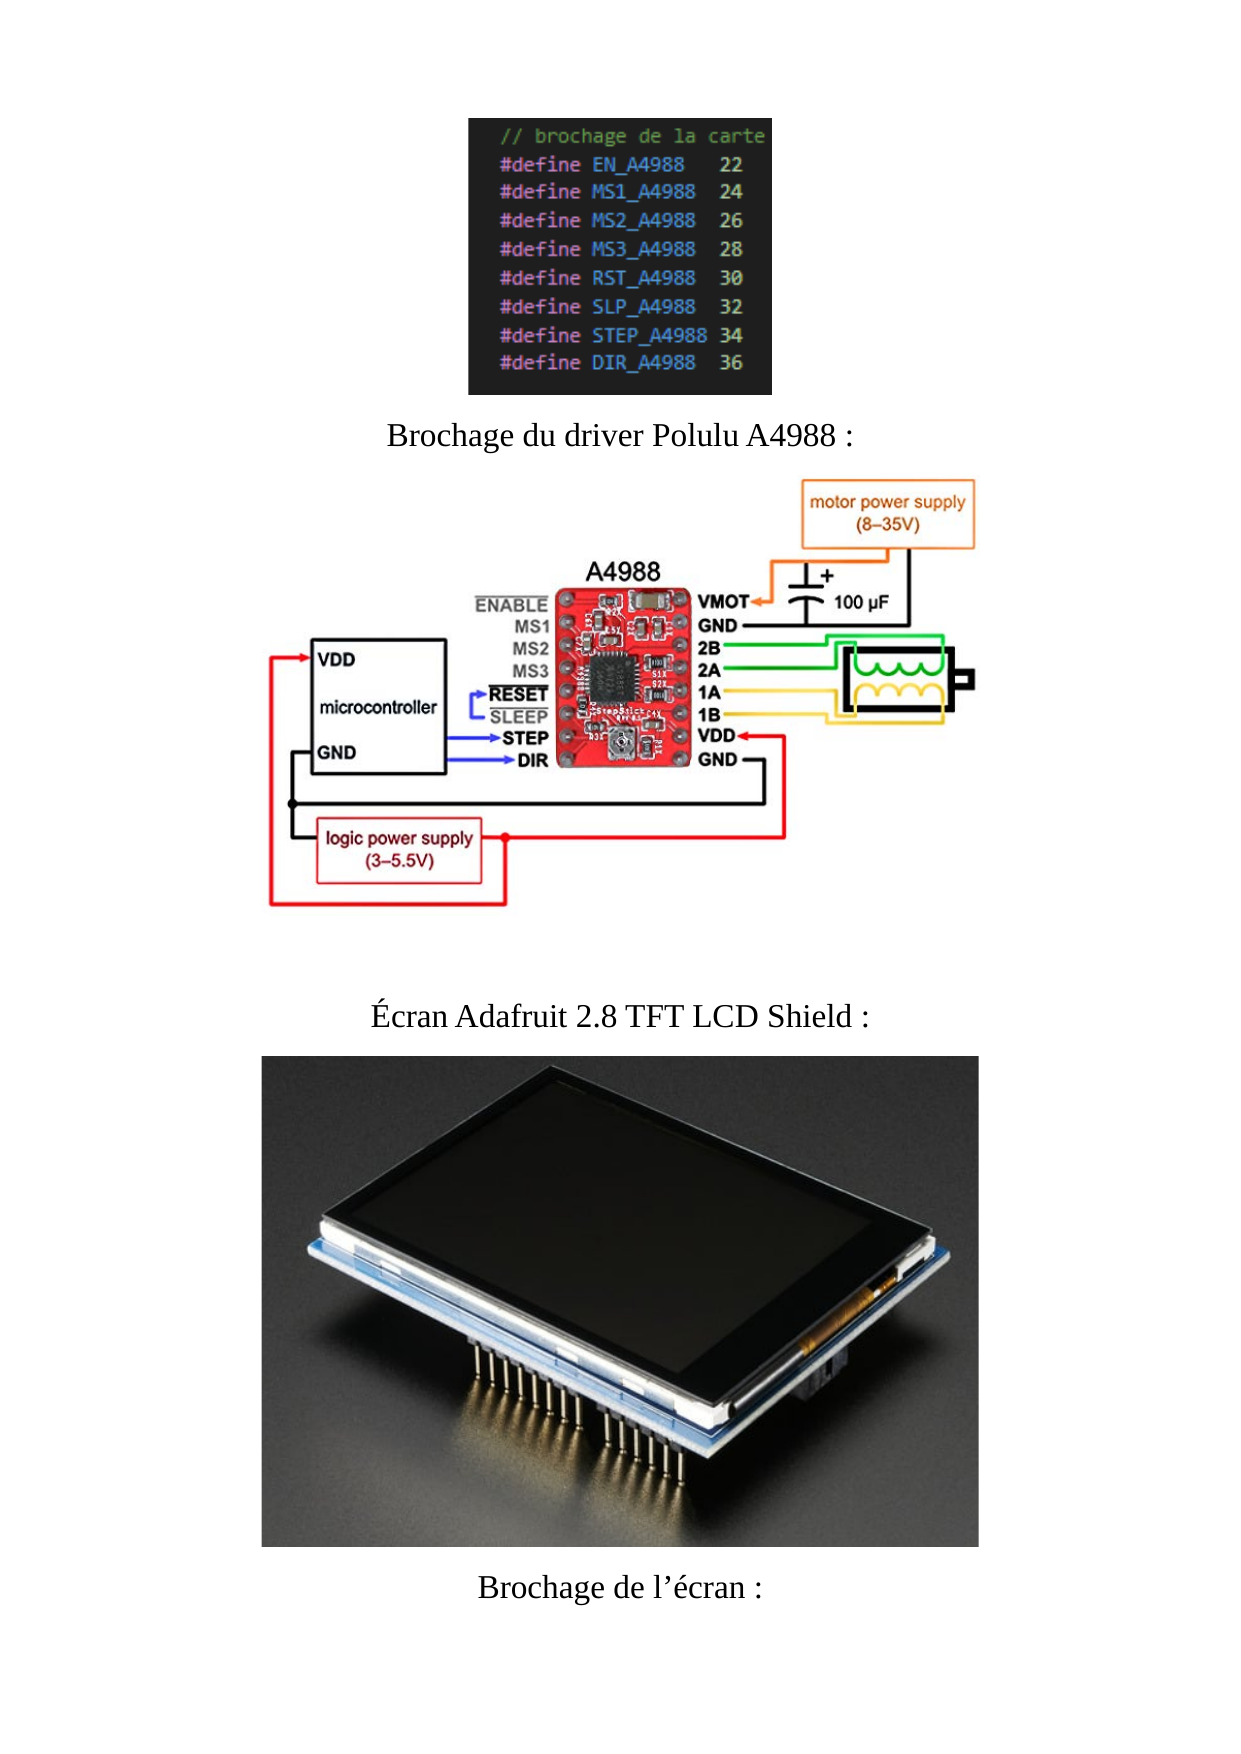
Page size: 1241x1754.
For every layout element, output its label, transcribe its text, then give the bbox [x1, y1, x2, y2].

picture [261, 1056, 979, 1547]
text Écran Adafruit 2.8 TFT LCD Shield : [118, 996, 1122, 1034]
text Brochage du driver Polulu A4988 : [118, 415, 1122, 453]
picture [468, 118, 772, 395]
text Brochage de l’écran : [118, 1567, 1122, 1605]
picture [260, 475, 981, 916]
